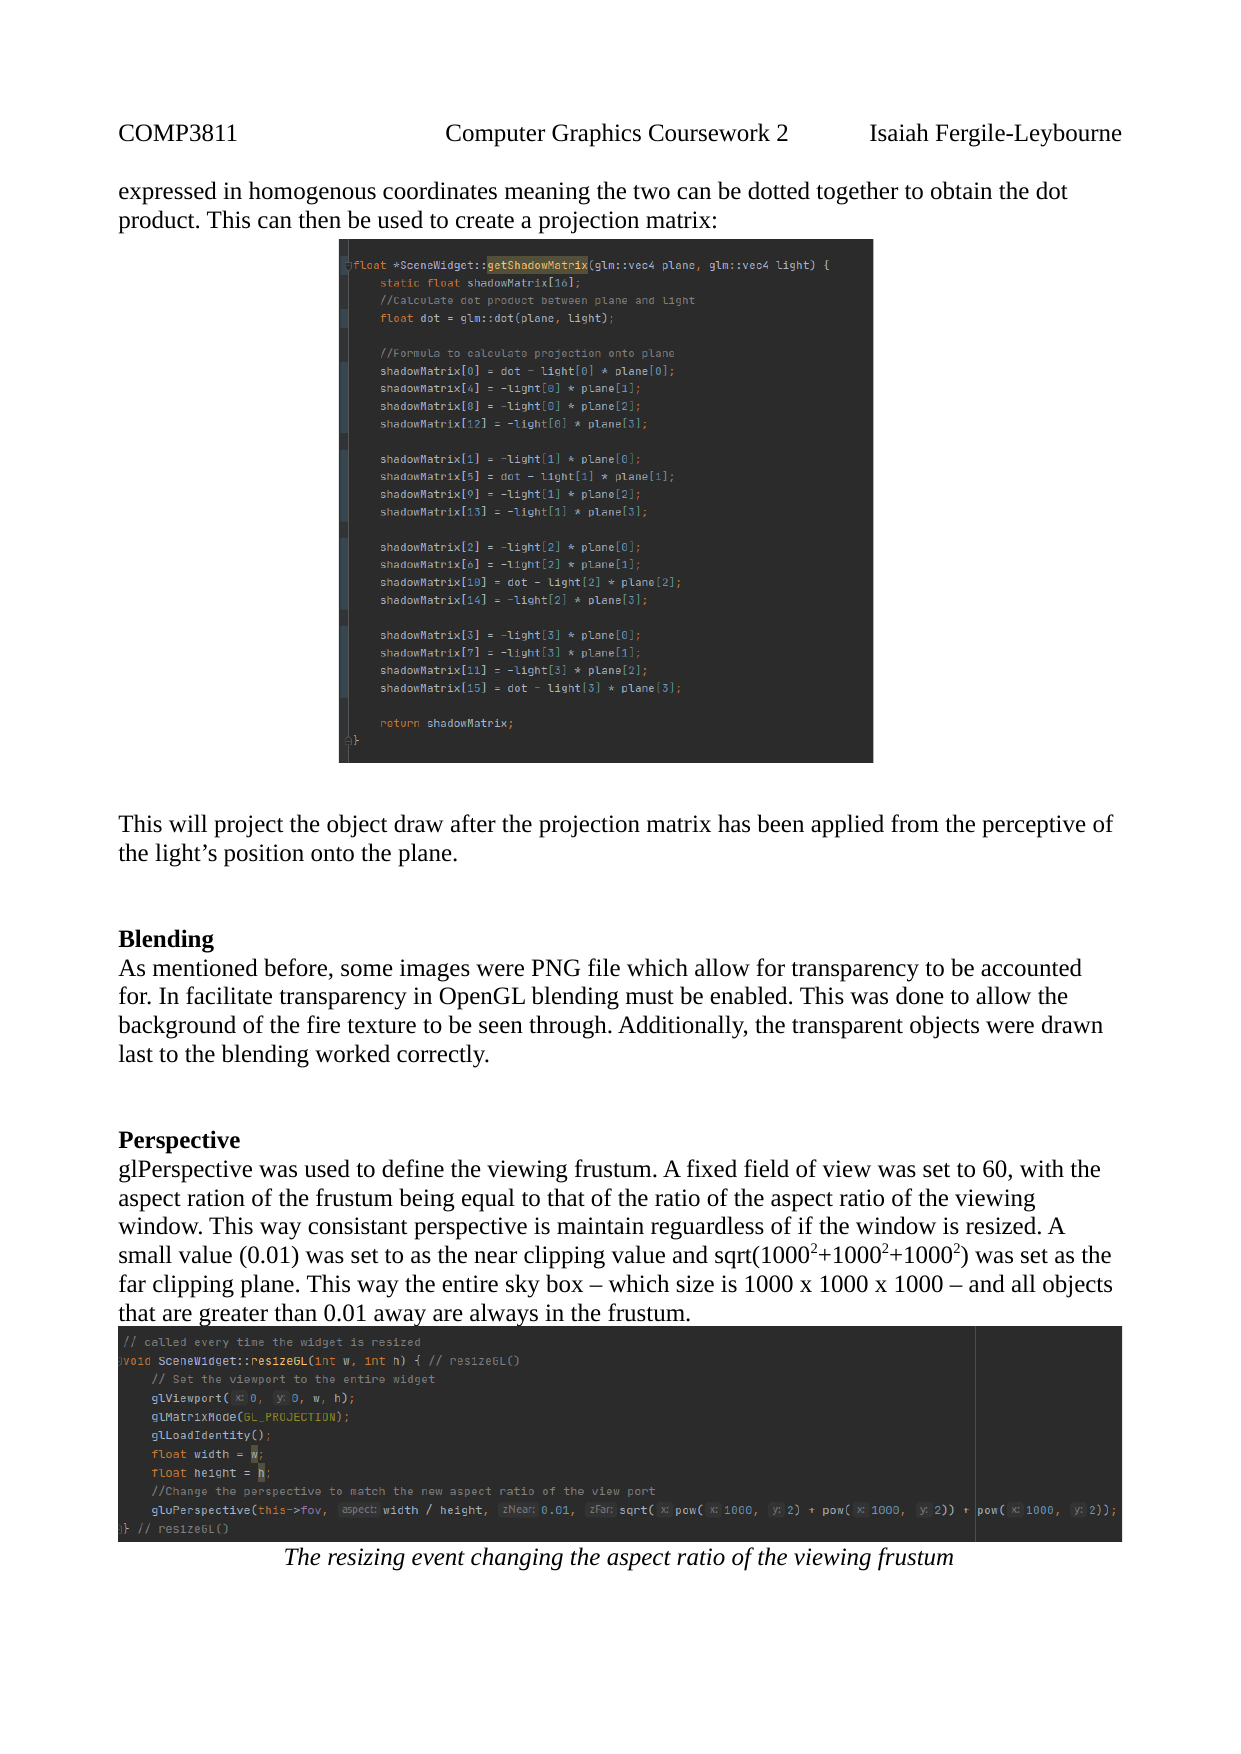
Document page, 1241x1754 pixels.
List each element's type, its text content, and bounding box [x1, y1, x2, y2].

text This will project the object draw after the projection matrix has been applied from the perceptive of the light’s position onto the plane. [118, 809, 1122, 866]
text glPerspective was used to define the viewing frustum. A fixed field of view was set to 60, with the aspect ration of the frustum being equal to that of the ratio of the aspect ratio of the viewing window. This way consistant perspective is maintain reguardless of if the window is resized. A small value (0.01) was set to as the near clipping value and sqrt(10002+10002+10002) was set as the far clipping plane. This way the entire sky box – which size is 1000 x 1000 x 1000 – and all objects that are greater than 0.01 away are always in the frustum. [118, 1154, 1122, 1326]
text As mentioned before, some images were PNG file which allow for transparency to be accounted for. In facilitate transparency in OpenGL blending must be enabled. This was done to allow the background of the fire texture to be seen through. Additionally, the transparent objects were drawn last to the blending worked correctly. [118, 953, 1122, 1068]
text Blending [118, 895, 1122, 953]
picture [118, 1326, 1123, 1542]
text The resizing event changing the aspect ratio of the viewing frustum [118, 1542, 1122, 1571]
text expressed in homogenous coordinates meaning the two can be dotted together to obtain the dot product. This can then be used to create a projection matrix: [118, 176, 1122, 234]
picture [338, 239, 441, 763]
text Perspective [118, 1125, 1122, 1154]
